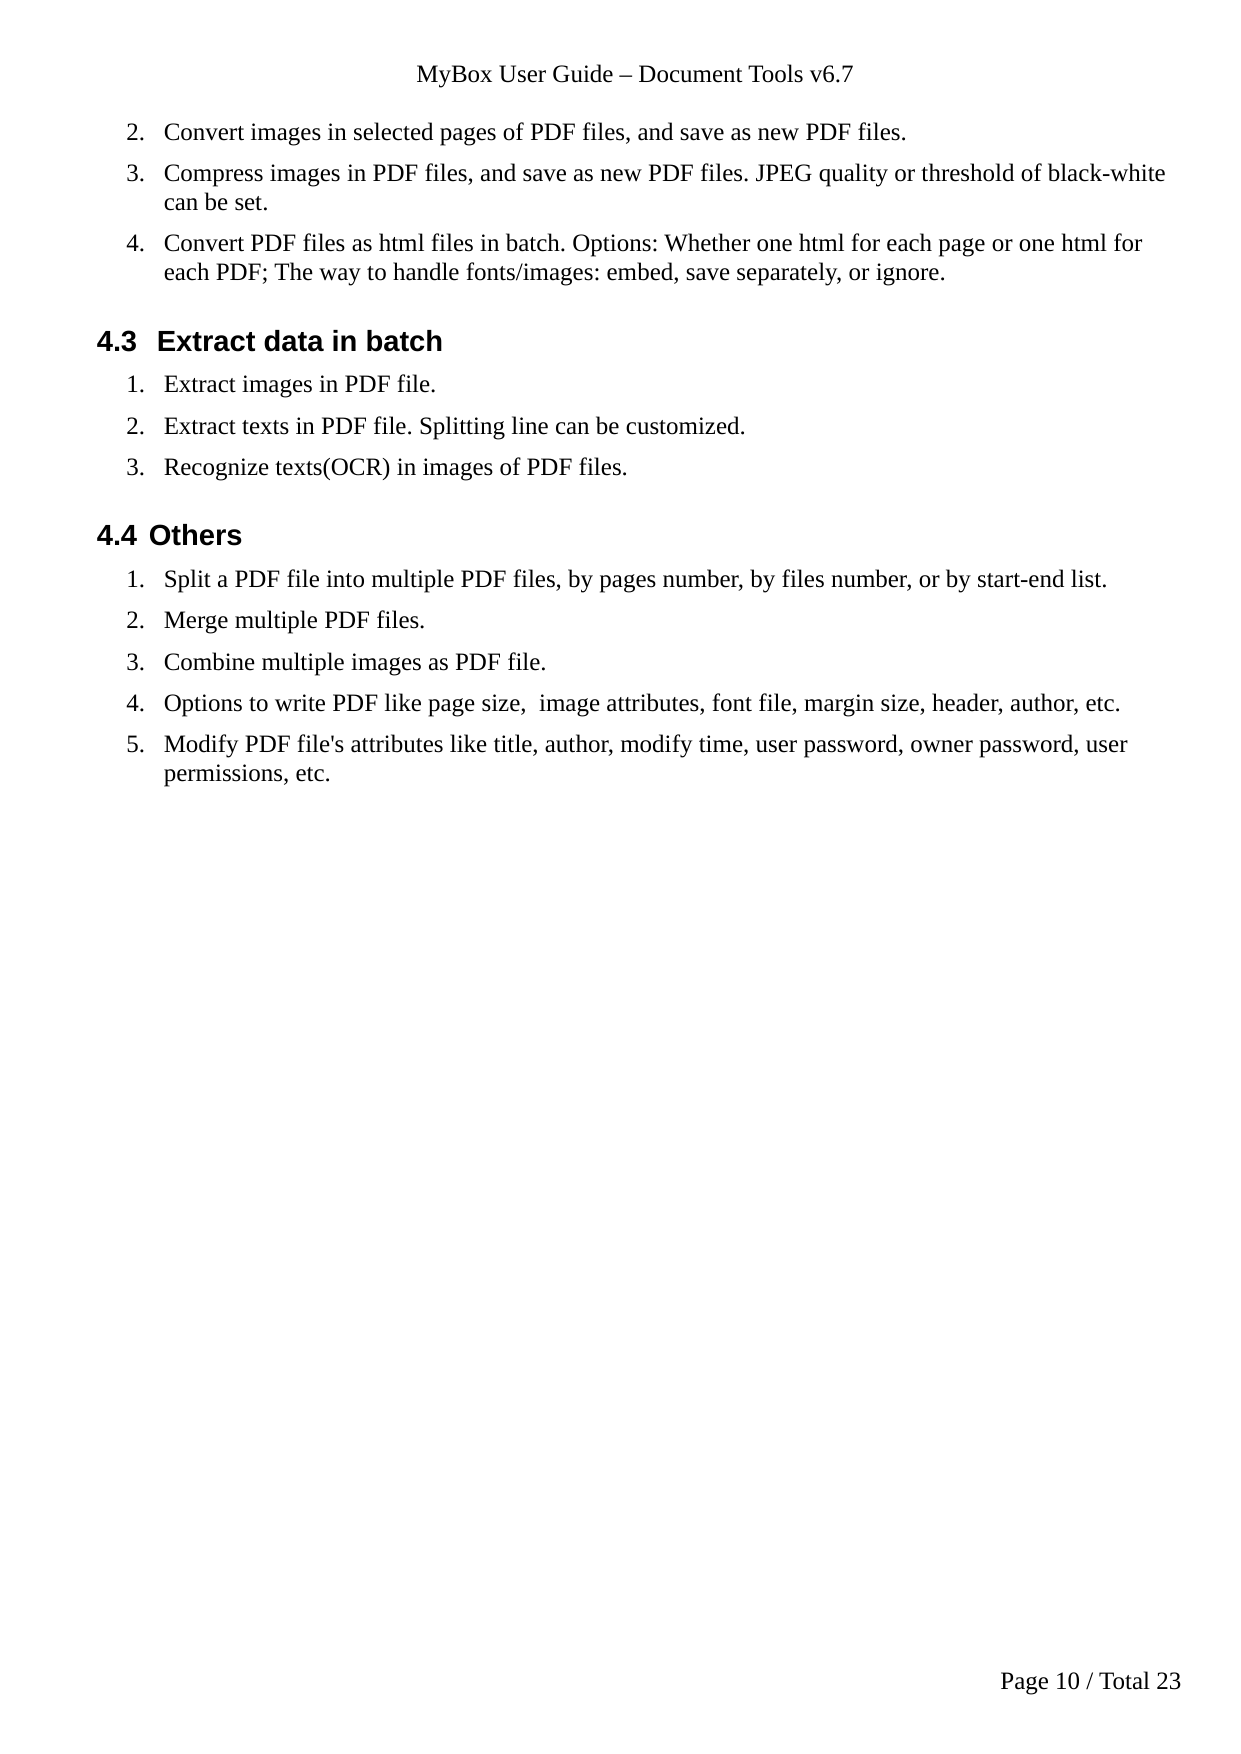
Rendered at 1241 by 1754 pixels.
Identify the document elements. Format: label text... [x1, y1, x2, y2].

list Combine multiple images as PDF file. [126, 647, 1181, 676]
list Recognize texts(OCR) in images of PDF files. [126, 452, 1181, 481]
list Merge multiple PDF files. [126, 606, 1181, 634]
list Convert images in selected pages of PDF files, and save as new PDF files. [126, 117, 1181, 146]
list Modify PDF file's attributes like title, author, modify time, user password, owner password, user permissions, etc. [126, 729, 1181, 787]
list Extract images in PDF file. [126, 369, 1181, 398]
subtitle Extract data in batch [88, 323, 1181, 357]
list Options to write PDF like page size, image attributes, font file, margin size, header, author, etc. [126, 688, 1181, 717]
list Extract texts in PDF file. Splitting line can be customized. [126, 411, 1181, 439]
list Convert PDF files as html files in batch. Options: Whether one html for each page or one html for each PDF; The way to handle fonts/images: embed, save separately, or ignore. [126, 228, 1181, 286]
subtitle Others [88, 518, 1181, 552]
list Split a PDF file into multiple PDF files, by pages number, by files number, or by start-end list. [126, 564, 1181, 593]
list Compress images in PDF files, and save as new PDF files. JPEG quality or threshold of black-white can be set. [126, 158, 1181, 216]
